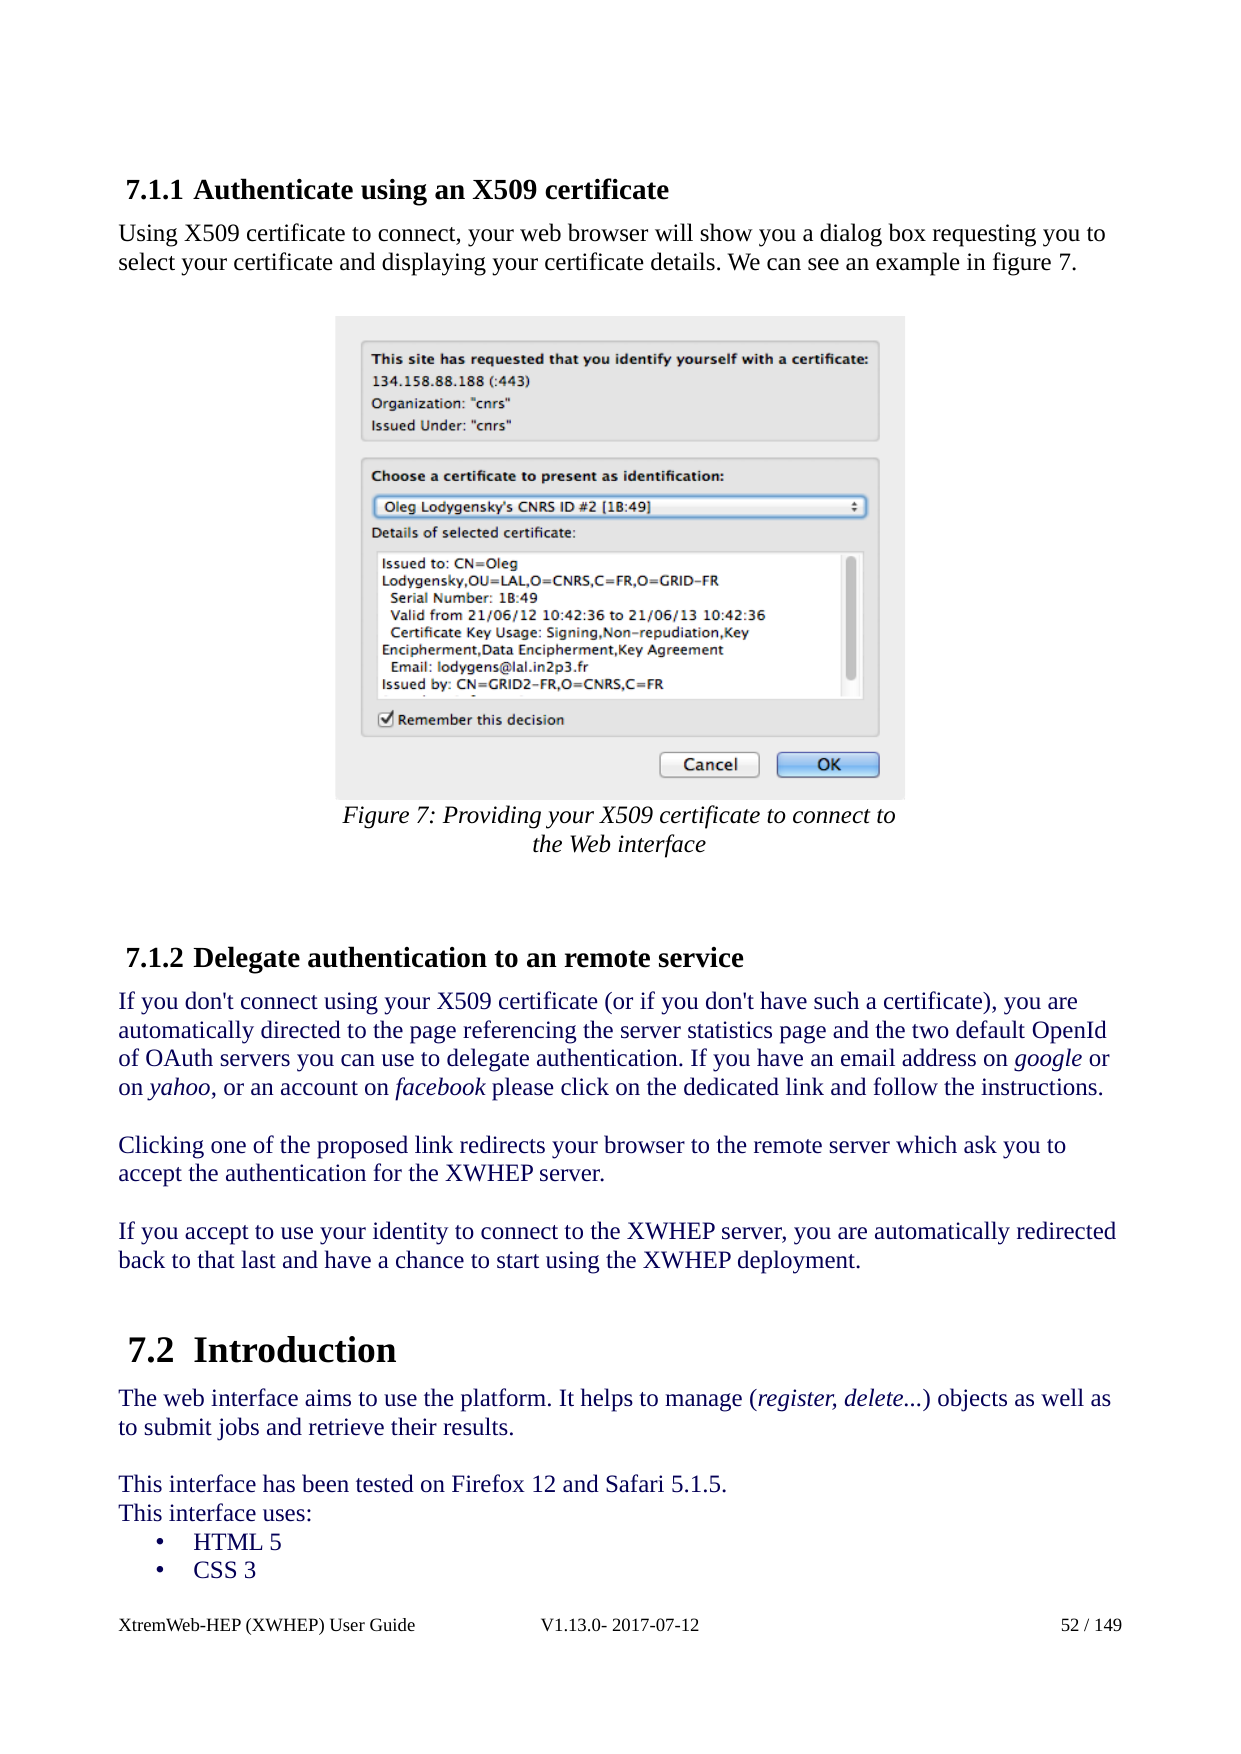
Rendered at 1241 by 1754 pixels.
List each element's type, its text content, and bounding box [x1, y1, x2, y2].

text Clicking one of the proposed link redirects your browser to the remote server which ask you to accept the authentication for the XWHEP server. [118, 1130, 1122, 1187]
picture [335, 316, 906, 800]
text Using X509 certificate to connect, your web browser will show you a dialog box requesting you to select your certificate and displaying your certificate details. We can see an example in figure 7. [118, 218, 1122, 275]
text If you accept to use your identity to connect to the XWHEP server, you are automatically redirected back to that last and have a chance to start using the XWHEP deployment. [118, 1216, 1122, 1273]
text This interface has been tested on Firefox 12 and Safari 5.1.5. [118, 1469, 1122, 1498]
text Figure 7: Providing your X509 certificate to connect to the Web interface [335, 800, 905, 857]
text The web interface aims to use the platform. It helps to manage (register, delete...) objects as well as to submit jobs and retrieve their results. [118, 1383, 1122, 1440]
list CSS 3 [156, 1555, 1122, 1584]
subtitle Authenticate using an X509 certificate [118, 172, 1122, 205]
subtitle Delegate authentication to an remote service [118, 940, 1122, 973]
text This interface uses: [118, 1498, 1122, 1527]
list HTML 5 [156, 1527, 1122, 1555]
text If you don't connect using your X509 certificate (or if you don't have such a certificate), you are automatically directed to the page referencing the server statistics page and the two default OpenId of OAuth servers you can use to delegate authentication. If you have an email address on google or on yahoo, or an account on facebook please click on the dedicated link and follow the instructions. [118, 986, 1122, 1101]
subtitle Introduction [118, 1327, 1122, 1370]
